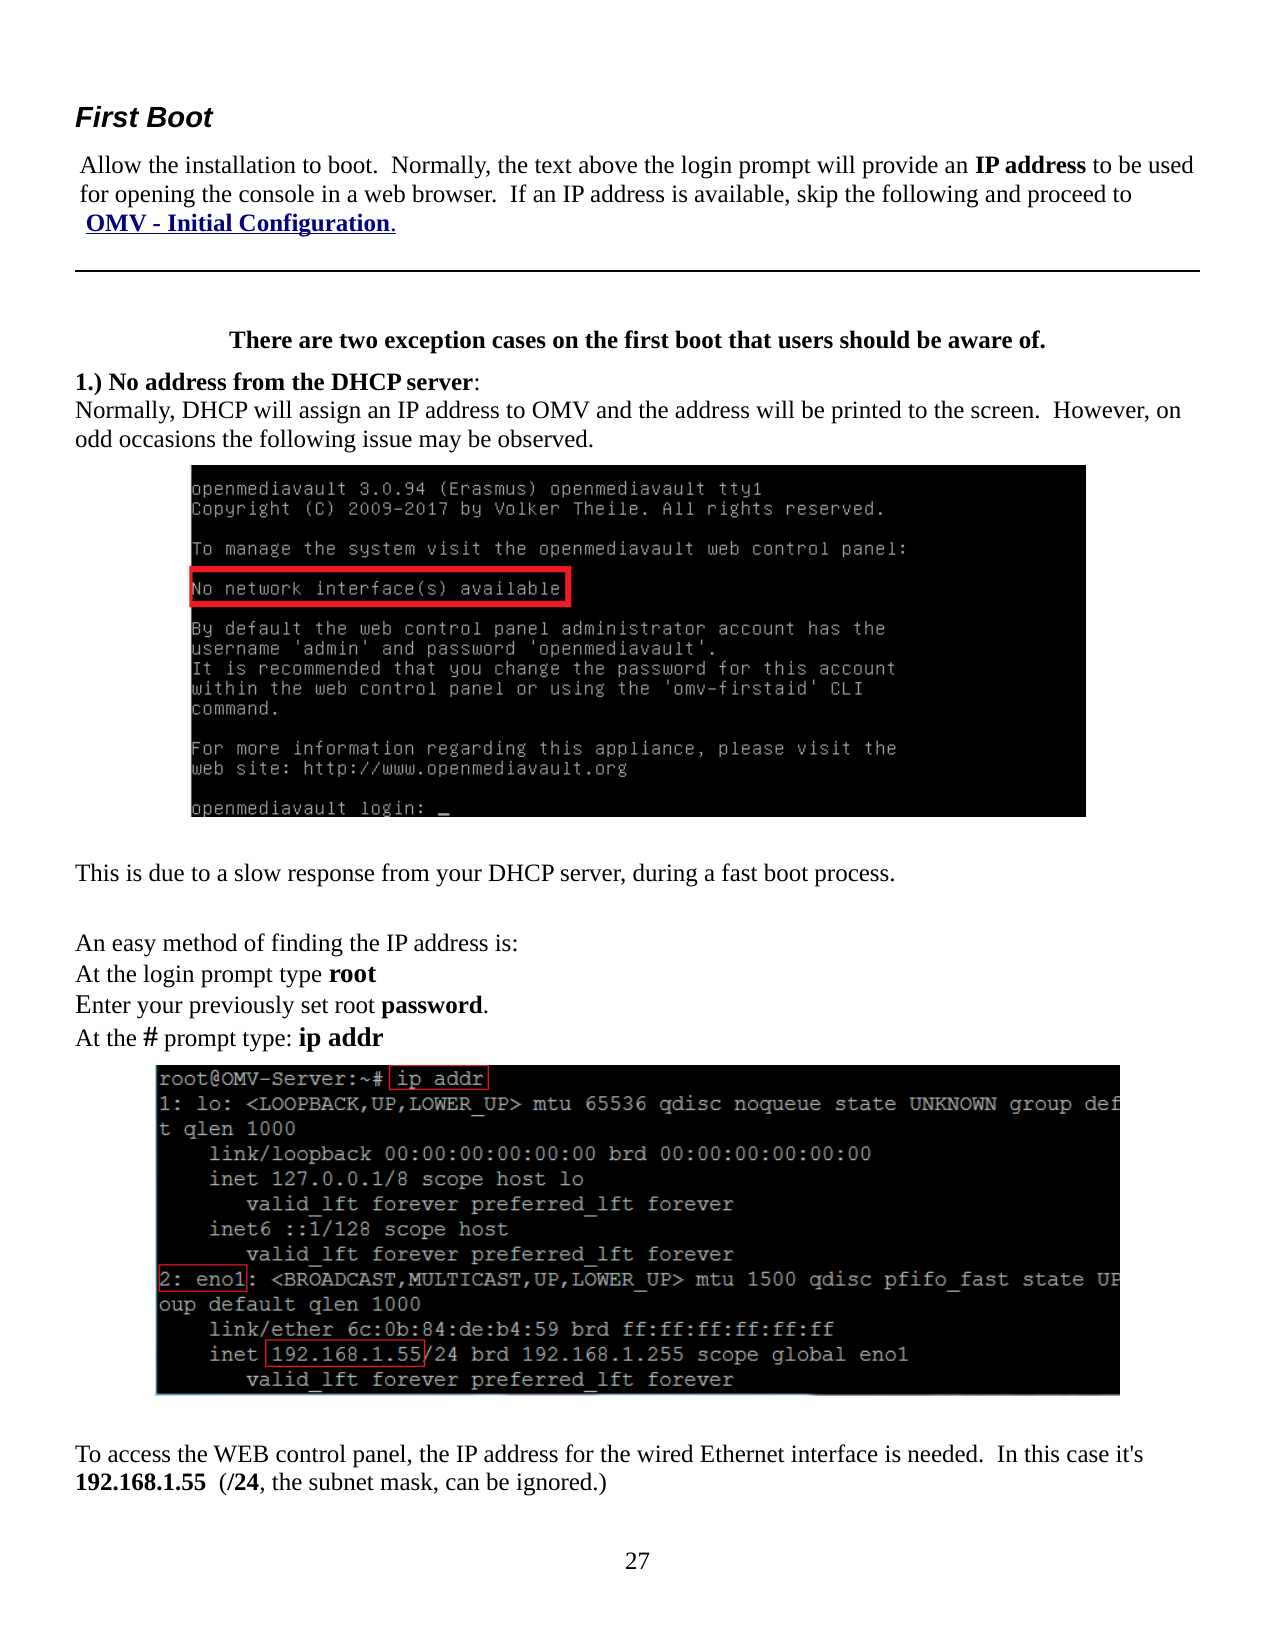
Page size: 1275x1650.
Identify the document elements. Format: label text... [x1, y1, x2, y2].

text 1.) No address from the DHCP server: Normally, DHCP will assign an IP address to OMV and the address will be printed to the screen. However, on odd occasions the following issue may be observed. [75, 367, 1200, 453]
text There are two exception cases on the first boot that users should be aware of. [75, 326, 1200, 354]
text To access the WEB control panel, the IP address for the wired Ethernet interface is needed. In this case it's 192.168.1.55 (/24, the subnet mask, can be ignored.) [75, 1439, 1200, 1496]
text This is due to a slow response from your DHCP server, during a fast boot process. [75, 858, 1200, 916]
picture [155, 1065, 1120, 1396]
picture [189, 465, 1086, 817]
text An easy method of finding the IP address is: At the login prompt type root Enter your previously set root password. At the # prompt type: ip addr [75, 928, 1200, 1053]
text Allow the installation to boot. Normally, the text above the login prompt will provide an IP address to be used for opening the console in a web browser. If an IP address is available, skip the following and proceed to OMV - Initial Configuration. [75, 146, 1200, 270]
subtitle First Boot [75, 100, 1200, 133]
